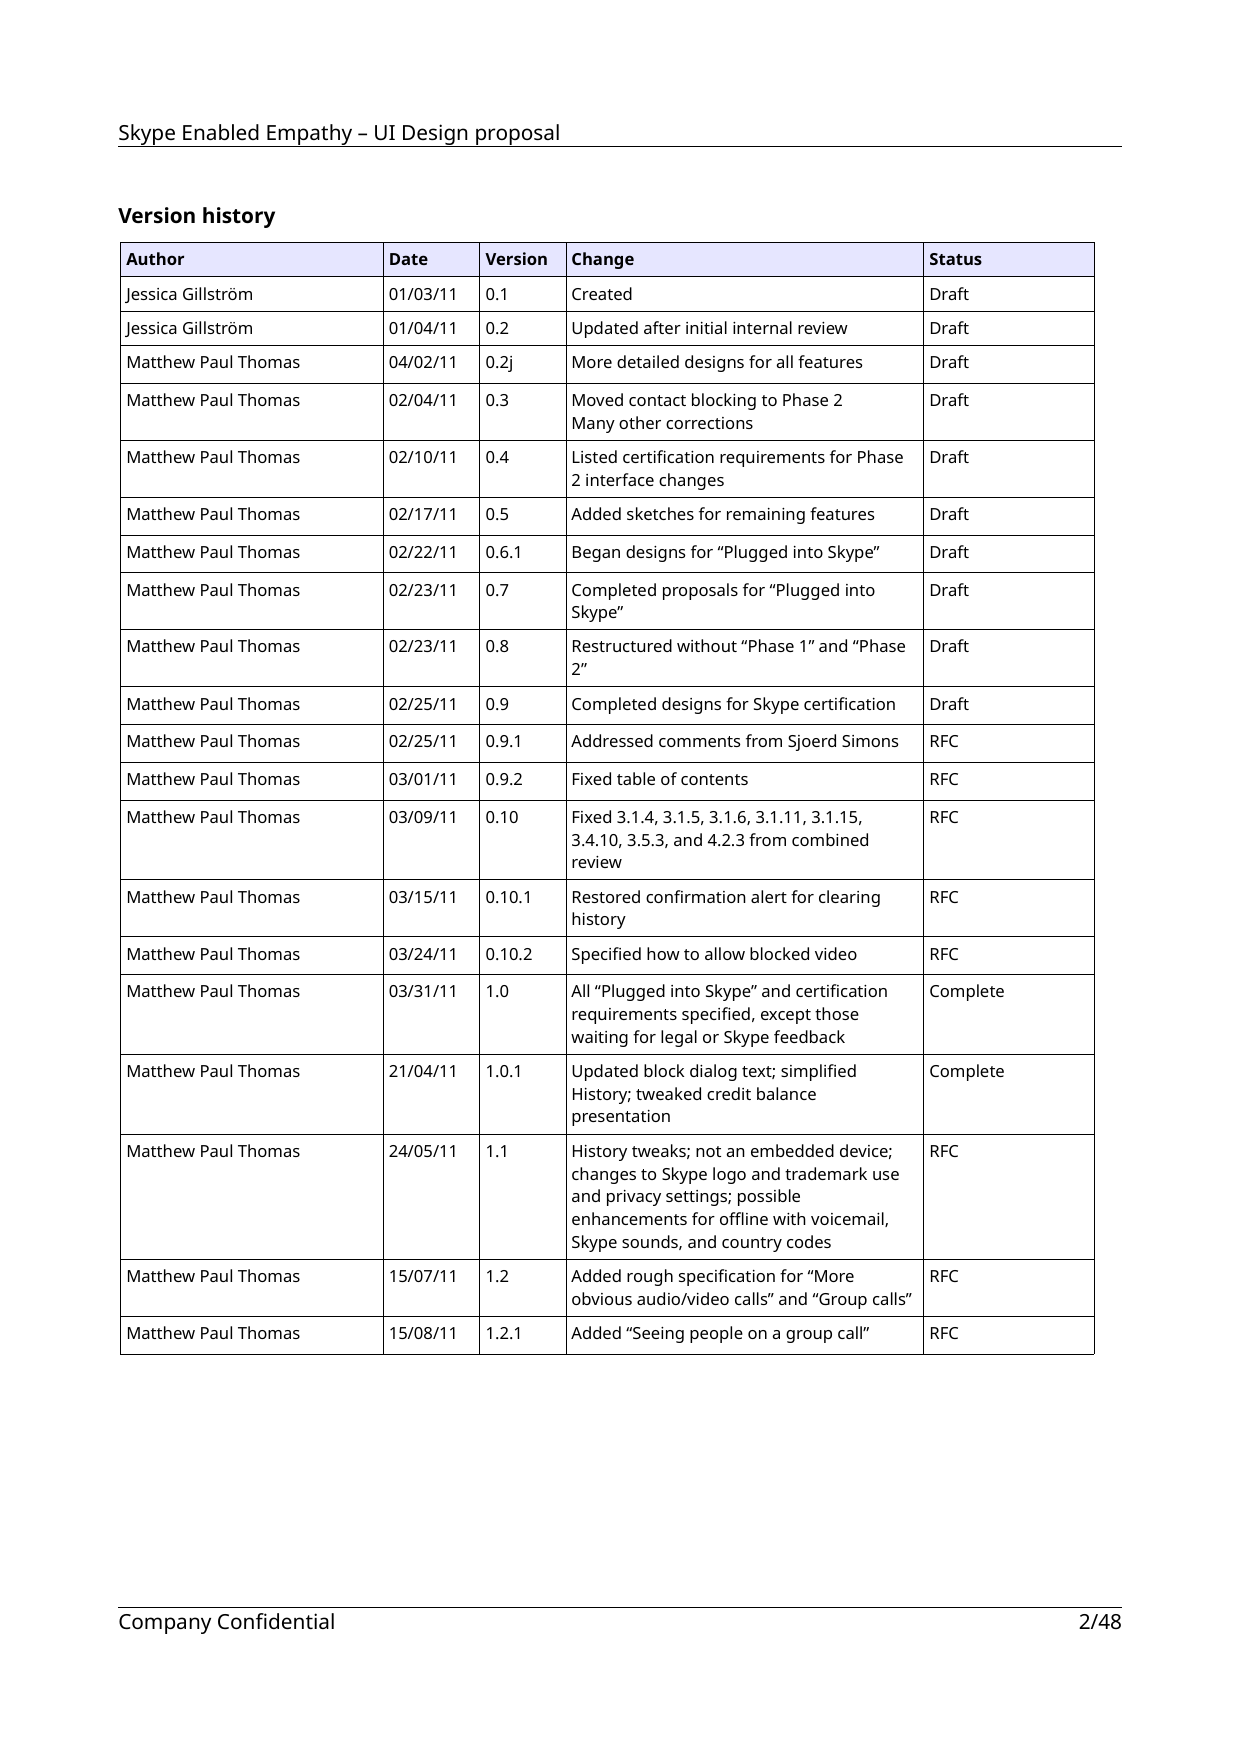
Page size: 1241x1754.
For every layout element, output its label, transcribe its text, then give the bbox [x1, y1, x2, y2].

table_cell Matthew Paul Thomas [121, 1317, 383, 1353]
table_cell Matthew Paul Thomas [121, 687, 383, 724]
subtitle Version history [118, 201, 1122, 229]
table_cell Added sketches for remaining features [567, 498, 923, 534]
table_cell 04/02/11 [384, 384, 479, 440]
table_cell 1.0.1 [480, 1055, 566, 1133]
table_cell 03/01/11 [384, 277, 479, 311]
table_cell RFC [924, 725, 1094, 762]
table_cell Draft [924, 498, 1094, 534]
table_cell Complete [924, 975, 1094, 1054]
table_cell 0.1 [480, 277, 566, 311]
table_cell Matthew Paul Thomas [121, 763, 383, 800]
table_cell Matthew Paul Thomas [121, 880, 383, 936]
table_cell Restored confirmation alert for clearing history [567, 880, 923, 936]
table_cell 10/02/11 [384, 441, 479, 497]
table_cell Matthew Paul Thomas [121, 498, 383, 534]
table_cell Matthew Paul Thomas [121, 573, 383, 629]
table_cell Matthew Paul Thomas [121, 975, 383, 1054]
table_cell Matthew Paul Thomas [121, 1260, 383, 1316]
table_cell 15/08/11 [384, 1317, 479, 1353]
table_cell Restructured without “Phase 1” and “Phase 2” [567, 630, 923, 686]
table_cell Matthew Paul Thomas [121, 725, 383, 762]
table_cell Completed designs for Skype certification [567, 687, 923, 724]
table_cell Updated block dialog text; simplified History; tweaked credit balance presentation [567, 1055, 923, 1133]
table_cell 0.10.1 [480, 880, 566, 936]
table_cell Matthew Paul Thomas [121, 536, 383, 572]
table_cell 04/02/11 [384, 346, 479, 383]
table_cell Matthew Paul Thomas [121, 937, 383, 974]
table_header Author [121, 243, 383, 276]
table_cell Draft [924, 536, 1094, 572]
table_cell Jessica Gillström [121, 312, 383, 345]
table_cell 0.8 [480, 630, 566, 686]
table_cell 17/02/11 [384, 498, 479, 534]
table_cell RFC [924, 763, 1094, 800]
table_cell 0.9.1 [480, 725, 566, 762]
table_cell Draft [924, 630, 1094, 686]
table_cell Jessica Gillström [121, 277, 383, 311]
table_cell Draft [924, 384, 1094, 440]
table_cell 04/01/11 [384, 312, 479, 345]
table_cell 0.7 [480, 573, 566, 629]
table_cell 23/02/11 [384, 573, 479, 629]
table_cell Draft [924, 312, 1094, 345]
table_cell 0.4 [480, 441, 566, 497]
table_cell 23/02/11 [384, 630, 479, 686]
table_cell RFC [924, 1317, 1094, 1353]
table_cell Matthew Paul Thomas [121, 1055, 383, 1133]
table_cell Fixed 3.1.4, 3.1.5, 3.1.6, 3.1.11, 3.1.15, 3.4.10, 3.5.3, and 4.2.3 from combined review [567, 801, 923, 879]
table_cell 1.2.1 [480, 1317, 566, 1353]
table_cell RFC [924, 1260, 1094, 1316]
table_cell Complete [924, 1055, 1094, 1133]
table_cell Added “Seeing people on a group call” [567, 1317, 923, 1353]
table_cell Began designs for “Plugged into Skype” [567, 536, 923, 572]
table_cell 0.6.1 [480, 536, 566, 572]
table_cell 1.0 [480, 975, 566, 1054]
table_cell RFC [924, 801, 1094, 879]
table_cell 31/03/11 [384, 975, 479, 1054]
table_cell 0.5 [480, 498, 566, 534]
table_cell Matthew Paul Thomas [121, 346, 383, 383]
table_cell 24/05/11 [384, 1135, 479, 1259]
table_cell Updated after initial internal review [567, 312, 923, 345]
table_cell 25/02/11 [384, 687, 479, 724]
table_cell More detailed designs for all features [567, 346, 923, 383]
table_cell 21/04/11 [384, 1055, 479, 1133]
table_cell All “Plugged into Skype” and certification requirements specified, except those waiting for legal or Skype feedback [567, 975, 923, 1054]
table_cell 0.9.2 [480, 763, 566, 800]
table_cell 1.2 [480, 1260, 566, 1316]
table_cell Matthew Paul Thomas [121, 801, 383, 879]
table_cell 1.1 [480, 1135, 566, 1259]
table_cell Draft [924, 441, 1094, 497]
table_cell History tweaks; not an embedded device; changes to Skype logo and trademark use and privacy settings; possible enhancements for offline with voicemail, Skype sounds, and country codes [567, 1135, 923, 1259]
table_header Date [384, 243, 479, 276]
table_cell 01/03/11 [384, 763, 479, 800]
table_cell Matthew Paul Thomas [121, 630, 383, 686]
table_cell RFC [924, 880, 1094, 936]
table_cell 25/02/11 [384, 725, 479, 762]
table_cell Added rough specification for “More obvious audio/video calls” and “Group calls” [567, 1260, 923, 1316]
table_cell 0.9 [480, 687, 566, 724]
table_cell 15/07/11 [384, 1260, 479, 1316]
table_cell RFC [924, 937, 1094, 974]
table_cell Moved contact blocking to Phase 2 Many other corrections [567, 384, 923, 440]
table_cell Addressed comments from Sjoerd Simons [567, 725, 923, 762]
table_cell Matthew Paul Thomas [121, 384, 383, 440]
table_cell Draft [924, 687, 1094, 724]
table_header Version [480, 243, 566, 276]
table_cell Specified how to allow blocked video [567, 937, 923, 974]
table_cell Draft [924, 277, 1094, 311]
table_cell 0.3 [480, 384, 566, 440]
table_header Status [924, 243, 1094, 276]
table_cell Draft [924, 573, 1094, 629]
table_cell 09/03/11 [384, 801, 479, 879]
table_cell 22/02/11 [384, 536, 479, 572]
table_cell Completed proposals for “Plugged into Skype” [567, 573, 923, 629]
table_cell Created [567, 277, 923, 311]
table_cell RFC [924, 1135, 1094, 1259]
table_cell 15/03/11 [384, 880, 479, 936]
table_cell 0.10 [480, 801, 566, 879]
table_cell Listed certification requirements for Phase 2 interface changes [567, 441, 923, 497]
table_cell 0.2 [480, 312, 566, 345]
table_cell 0.2j [480, 346, 566, 383]
table_cell Fixed table of contents [567, 763, 923, 800]
table_cell 24/03/11 [384, 937, 479, 974]
table_cell 0.10.2 [480, 937, 566, 974]
table_header Change [567, 243, 923, 276]
table_cell Draft [924, 346, 1094, 383]
table_cell Matthew Paul Thomas [121, 441, 383, 497]
table_cell Matthew Paul Thomas [121, 1135, 383, 1259]
